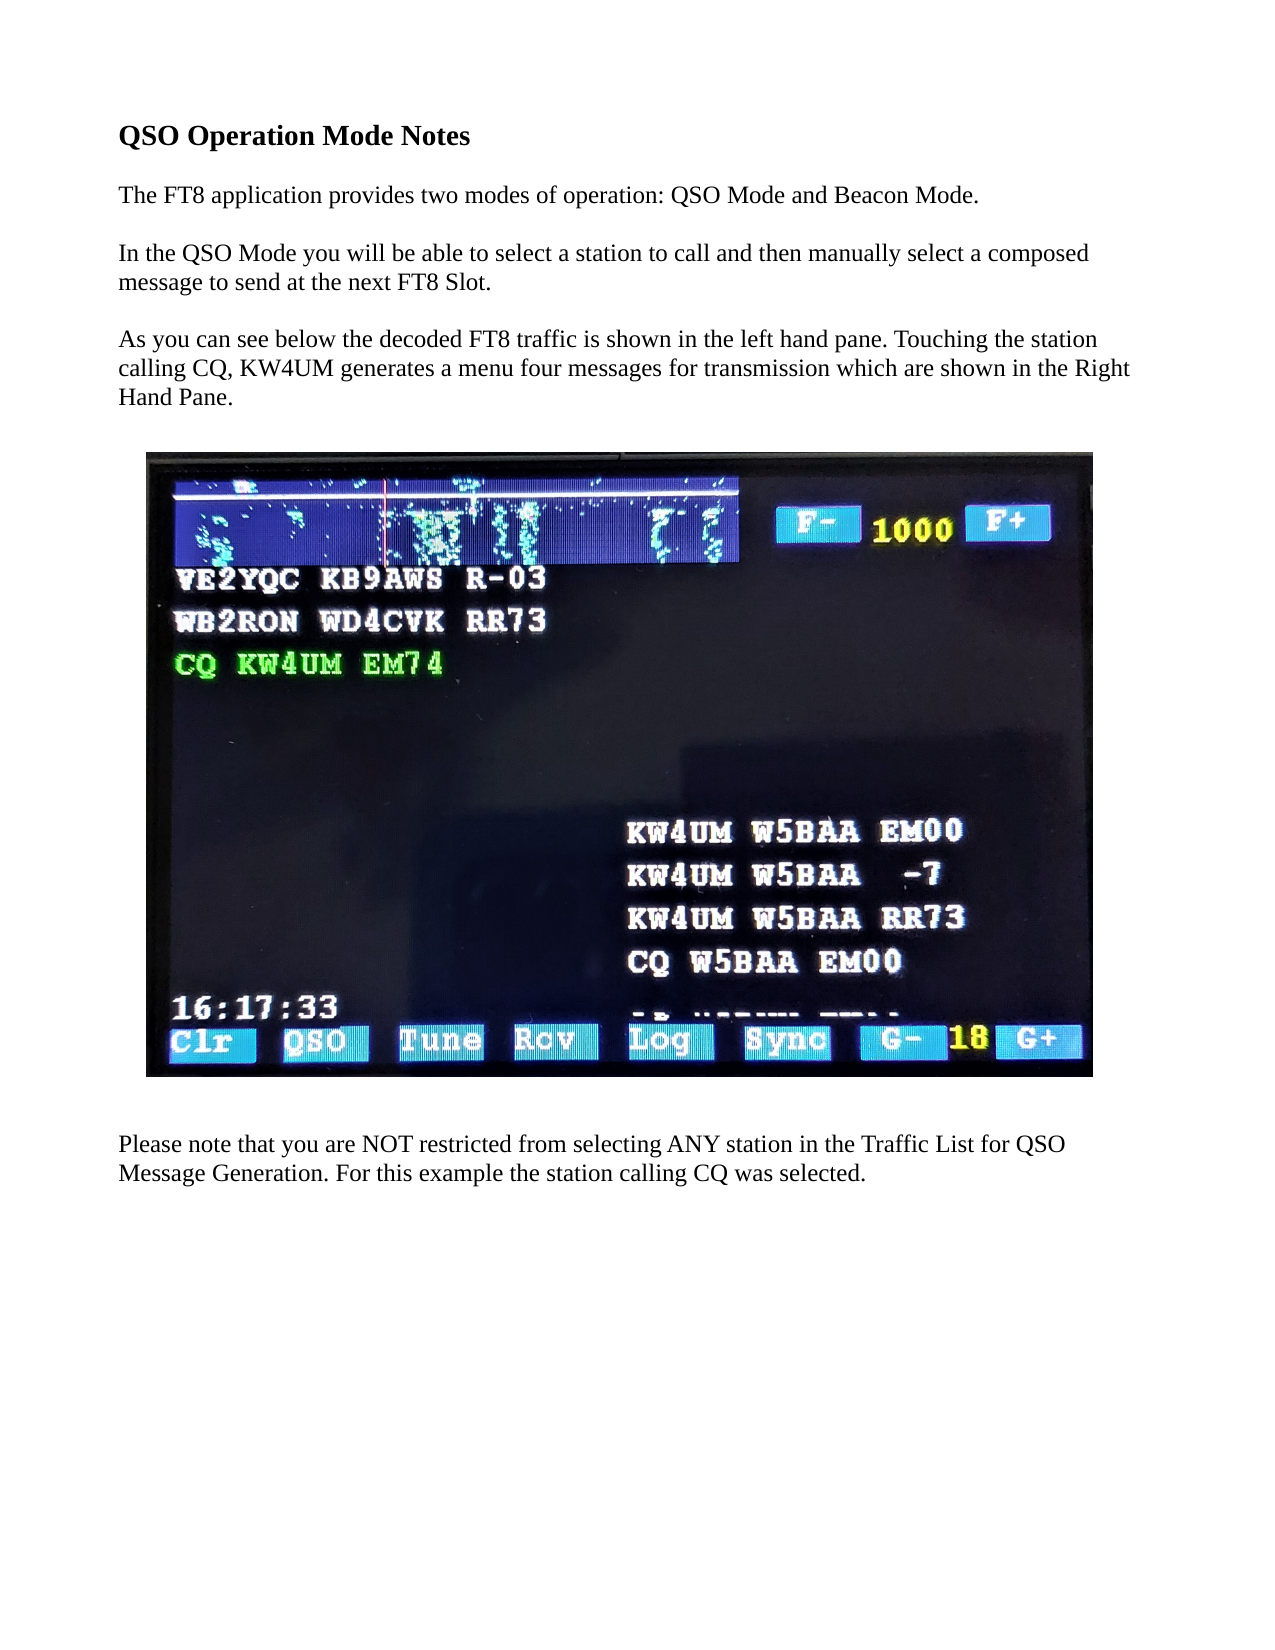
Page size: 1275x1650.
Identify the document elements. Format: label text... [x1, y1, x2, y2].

text As you can see below the decoded FT8 traffic is shown in the left hand pane. Touching the station calling CQ, KW4UM generates a menu four messages for transmission which are shown in the Right Hand Pane. [118, 324, 1157, 410]
text QSO Operation Mode Notes [118, 118, 1157, 152]
text Please note that you are NOT restricted from selecting ANY station in the Traffic List for QSO Message Generation. For this example the station calling CQ was selected. [118, 1129, 1157, 1187]
text The FT8 application provides two modes of operation: QSO Mode and Beacon Mode. [118, 180, 1157, 209]
picture [146, 452, 1093, 1077]
text In the QSO Mode you will be able to select a station to call and then manually select a composed message to send at the next FT8 Slot. [118, 238, 1157, 295]
